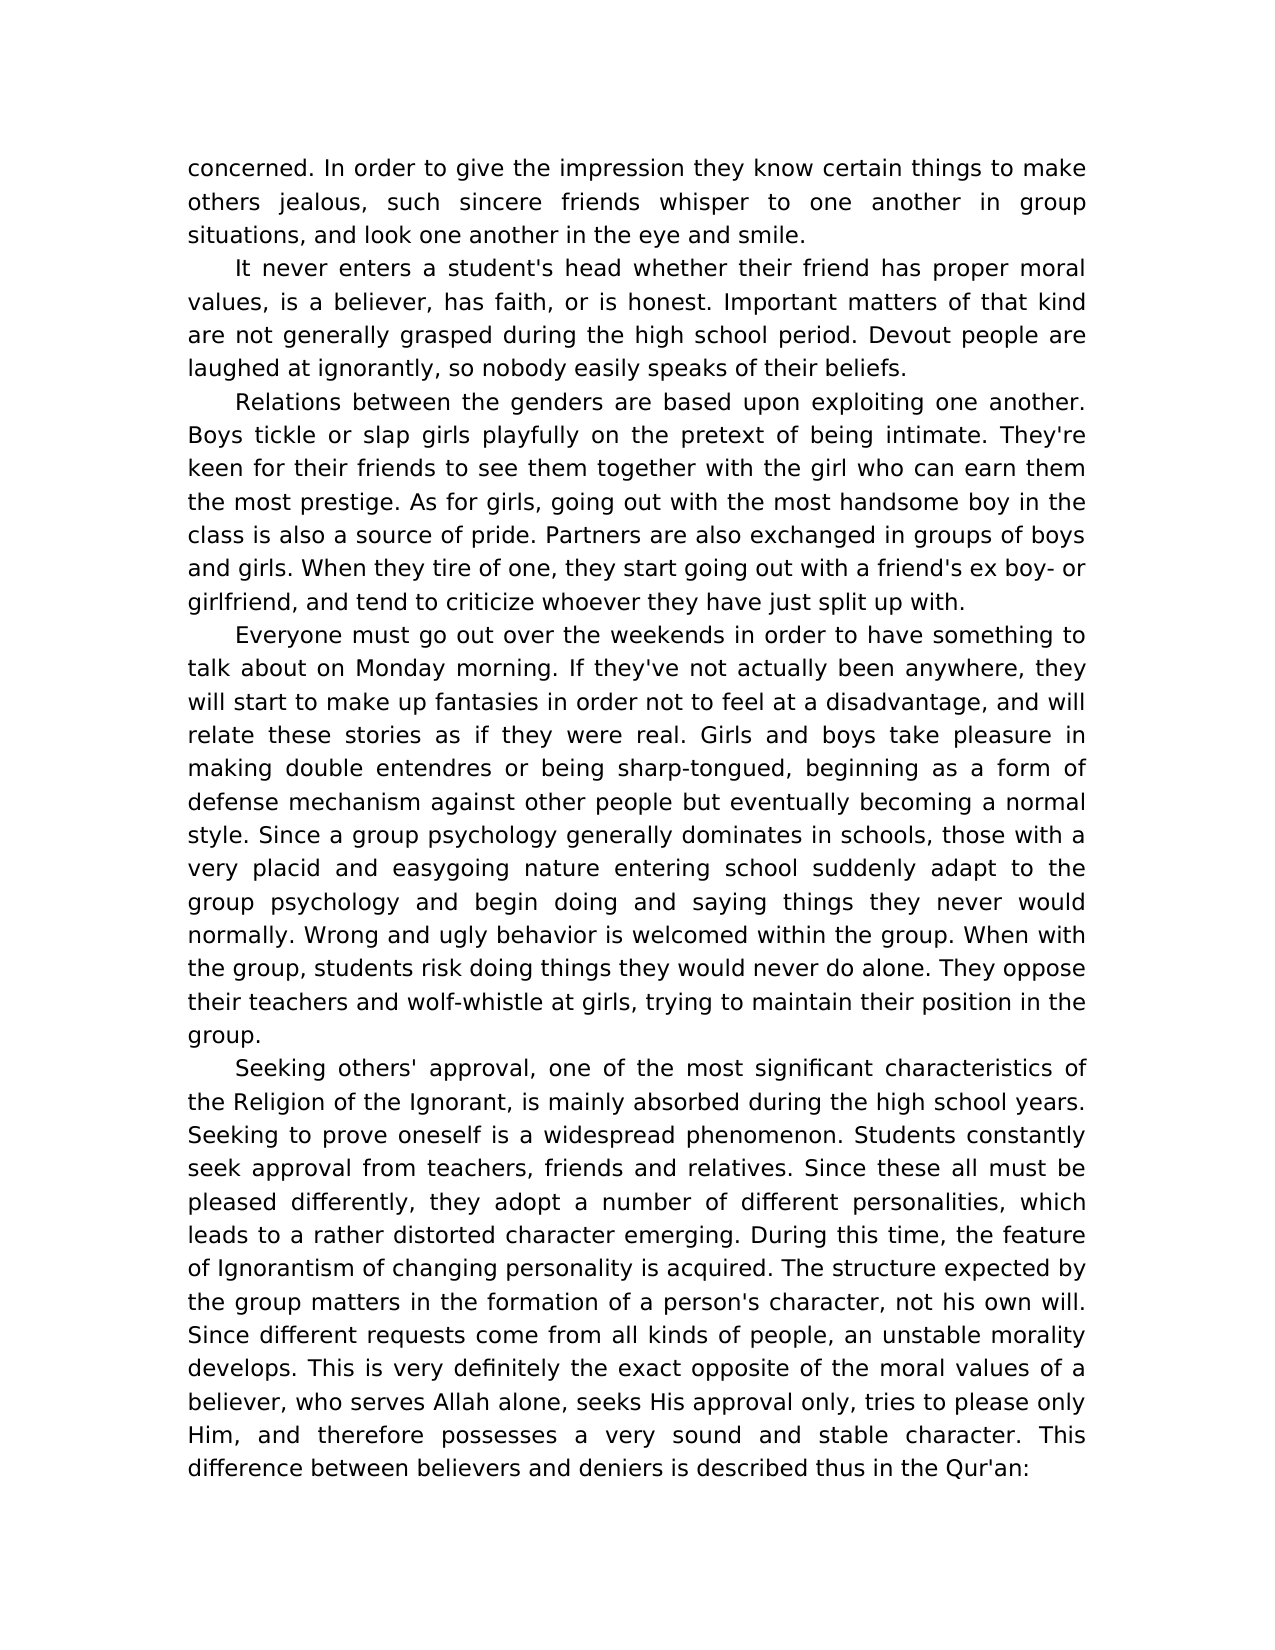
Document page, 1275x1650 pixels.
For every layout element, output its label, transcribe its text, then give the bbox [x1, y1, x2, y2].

text Everyone must go out over the weekends in order to have something to talk about on Monday morning. If they've not actually been anywhere, they will start to make up fantasies in order not to feel at a disadvantage, and will relate these stories as if they were real. Girls and boys take pleasure in making double entendres or being sharp-tongued, beginning as a form of defense mechanism against other people but eventually becoming a normal style. Since a group psychology generally dominates in schools, those with a very placid and easygoing nature entering school suddenly adapt to the group psychology and begin doing and saying things they never would normally. Wrong and ugly behavior is welcomed within the group. When with the group, students risk doing things they would never do alone. They oppose their teachers and wolf-whistle at girls, trying to maintain their position in the group. [187, 617, 1087, 1050]
text concerned. In order to give the impression they know certain things to make others jealous, such sincere friends whisper to one another in group situations, and look one another in the eye and smile. [187, 150, 1087, 250]
text Relations between the genders are based upon exploiting one another. Boys tickle or slap girls playfully on the pretext of being intimate. They're keen for their friends to see them together with the girl who can earn them the most prestige. As for girls, going out with the most handsome boy in the class is also a source of pride. Partners are also exchanged in groups of boys and girls. When they tire of one, they start going out with a friend's ex boy- or girlfriend, and tend to criticize whoever they have just split up with. [187, 383, 1087, 617]
text It never enters a student's head whether their friend has proper moral values, is a believer, has faith, or is honest. Important matters of that kind are not generally grasped during the high school period. Devout people are laughed at ignorantly, so nobody easily speaks of their beliefs. [187, 250, 1087, 383]
text Seeking others' approval, one of the most significant characteristics of the Religion of the Ignorant, is mainly absorbed during the high school years. Seeking to prove oneself is a widespread phenomenon. Students constantly seek approval from teachers, friends and relatives. Since these all must be pleased differently, they adopt a number of different personalities, which leads to a rather distorted character emerging. During this time, the feature of Ignorantism of changing personality is acquired. The structure expected by the group matters in the formation of a person's character, not his own will. Since different requests come from all kinds of people, an unstable morality develops. This is very definitely the exact opposite of the moral values of a believer, who serves Allah alone, seeks His approval only, tries to please only Him, and therefore possesses a very sound and stable character. This difference between believers and deniers is described thus in the Qur'an: [187, 1050, 1087, 1483]
